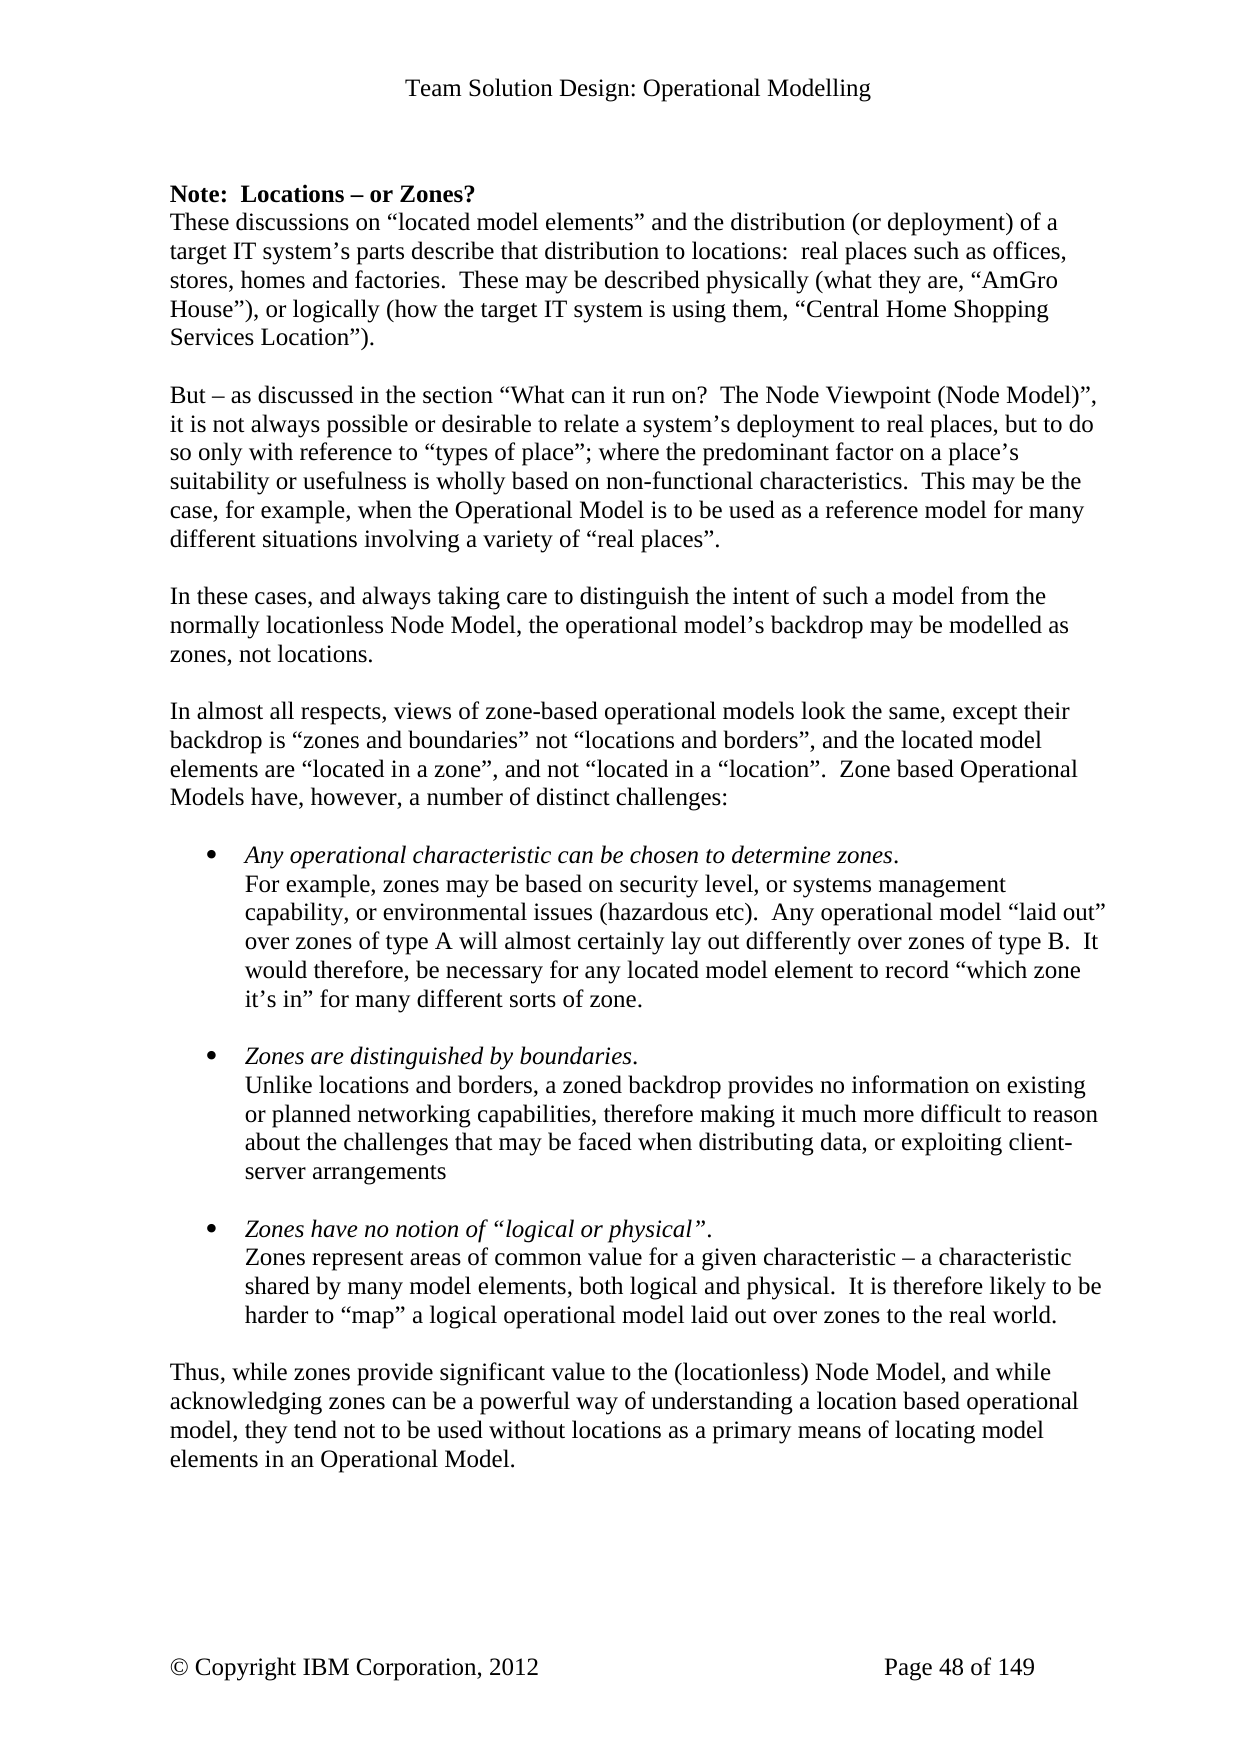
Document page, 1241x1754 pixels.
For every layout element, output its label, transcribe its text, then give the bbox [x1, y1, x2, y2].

text Note: Locations – or Zones? [169, 179, 1107, 207]
text Thus, while zones provide significant value to the (locationless) Node Model, and while acknowledging zones can be a powerful way of understanding a location based operational model, they tend not to be used without locations as a primary means of locating model elements in an Operational Model. [169, 1357, 1107, 1472]
list Any operational characteristic can be chosen to determine zones. For example, zones may be based on security level, or systems management capability, or environmental issues (hazardous etc). Any operational model “laid out” over zones of type A will almost certainly lay out differently over zones of type B. It would therefore, be necessary for any located model element to record “which zone it’s in” for many different sorts of zone. [207, 840, 1107, 1041]
text These discussions on “located model elements” and the distribution (or deployment) of a target IT system’s parts describe that distribution to locations: real places such as offices, stores, homes and factories. These may be described physically (what they are, “AmGro House”), or logically (how the target IT system is using them, “Central Home Shopping Services Location”). [169, 207, 1107, 351]
list Zones are distinguished by boundaries. Unlike locations and borders, a zoned backdrop provides no information on existing or planned networking capabilities, therefore making it much more difficult to reason about the challenges that may be faced when distributing data, or exploiting client-server arrangements [207, 1041, 1107, 1214]
text But – as discussed in the section “What can it run on? The Node Viewpoint (Node Model)”, it is not always possible or desirable to relate a system’s deployment to real places, but to do so only with reference to “types of place”; where the predominant factor on a place’s suitability or usefulness is wholly based on non-functional characteristics. This may be the case, for example, when the Operational Model is to be used as a reference model for many different situations involving a variety of “real places”. [169, 380, 1107, 552]
text In these cases, and always taking care to distinguish the intent of such a model from the normally locationless Node Model, the operational model’s backdrop may be modelled as zones, not locations. [169, 581, 1107, 667]
list Zones have no notion of “logical or physical”. Zones represent areas of common value for a given characteristic – a characteristic shared by many model elements, both logical and physical. It is therefore likely to be harder to “map” a logical operational model laid out over zones to the real world. [207, 1214, 1107, 1329]
text In almost all respects, views of zone-based operational models look the same, except their backdrop is “zones and boundaries” not “locations and borders”, and the located model elements are “located in a zone”, and not “located in a “location”. Zone based Operational Models have, however, a number of distinct challenges: [169, 696, 1107, 811]
